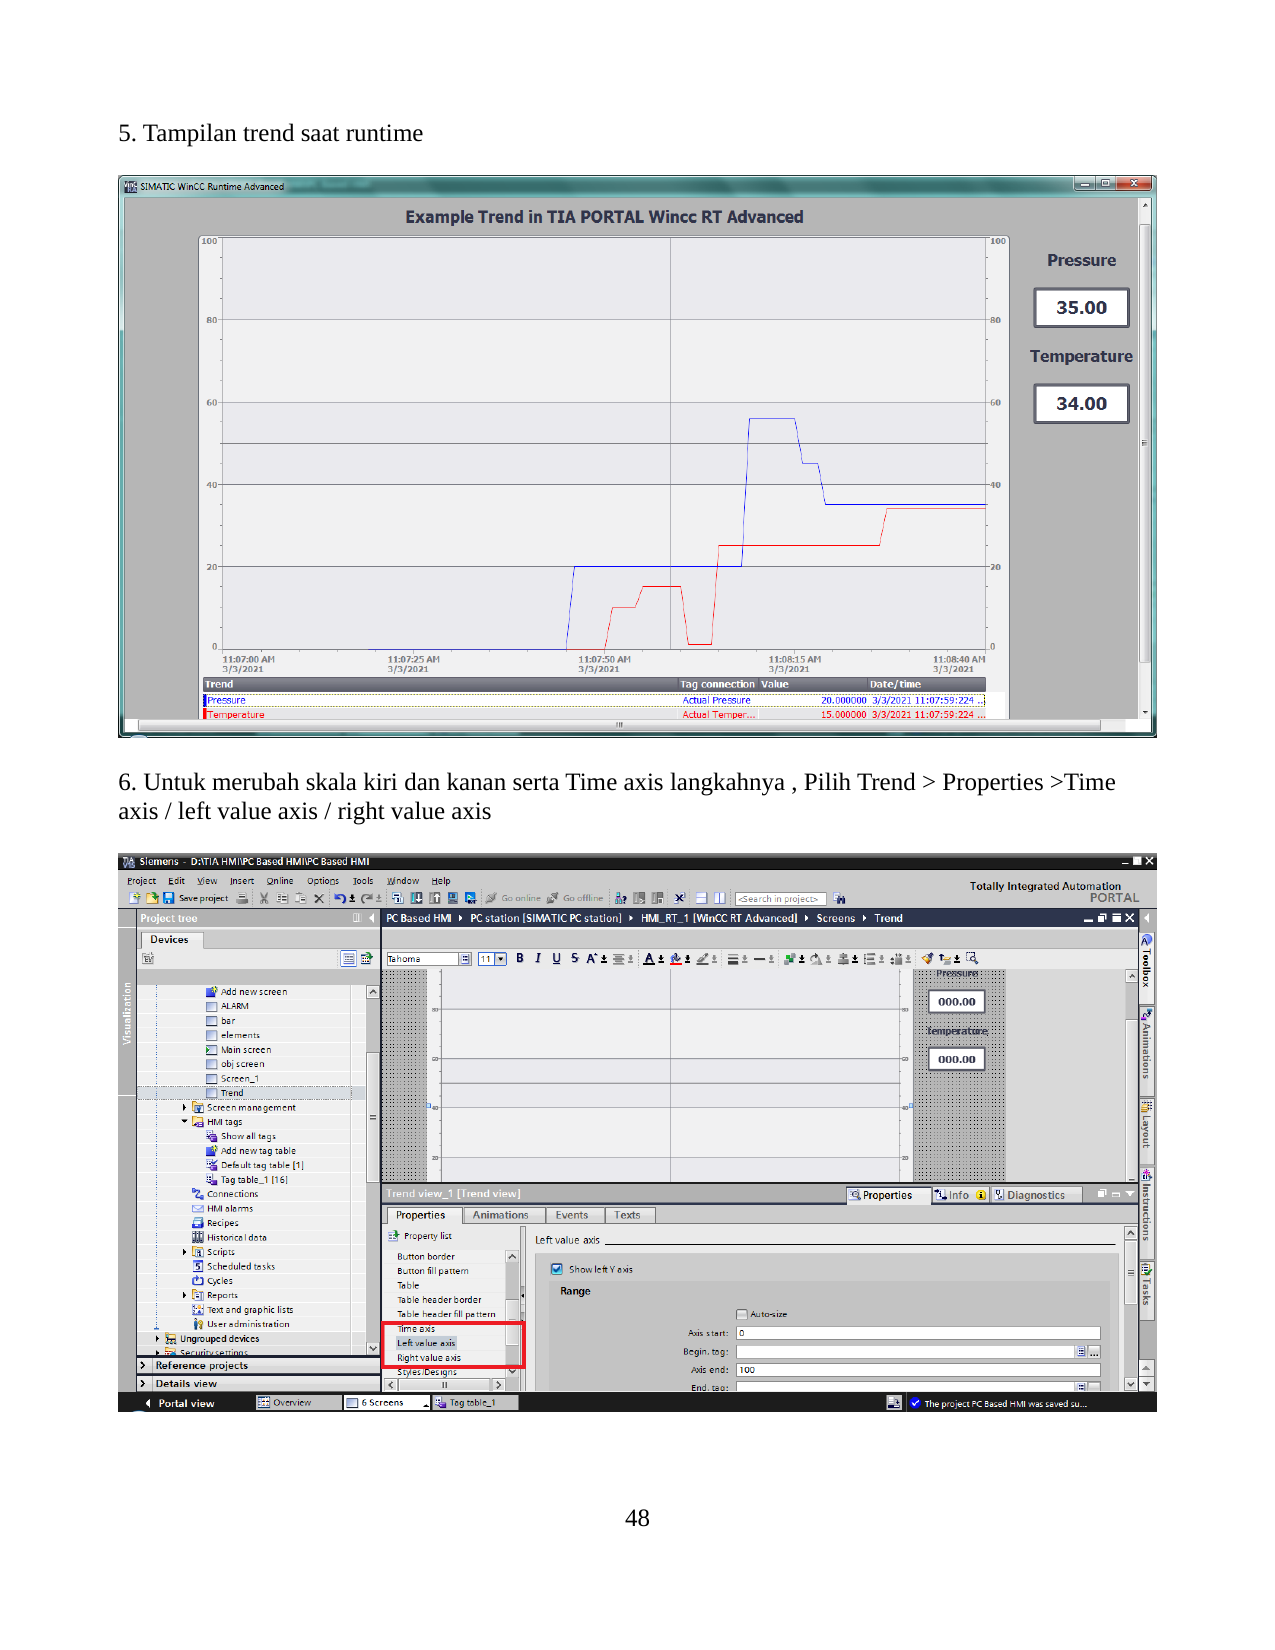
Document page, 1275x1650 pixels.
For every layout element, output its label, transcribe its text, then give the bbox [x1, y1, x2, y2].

text 5. Tampilan trend saat runtime [118, 118, 1157, 147]
picture [118, 853, 1157, 1412]
text 6. Untuk merubah skala kiri dan kanan serta Time axis langkahnya , Pilih Trend > Properties >Time axis / left value axis / right value axis [118, 767, 1157, 824]
picture [118, 175, 1157, 739]
